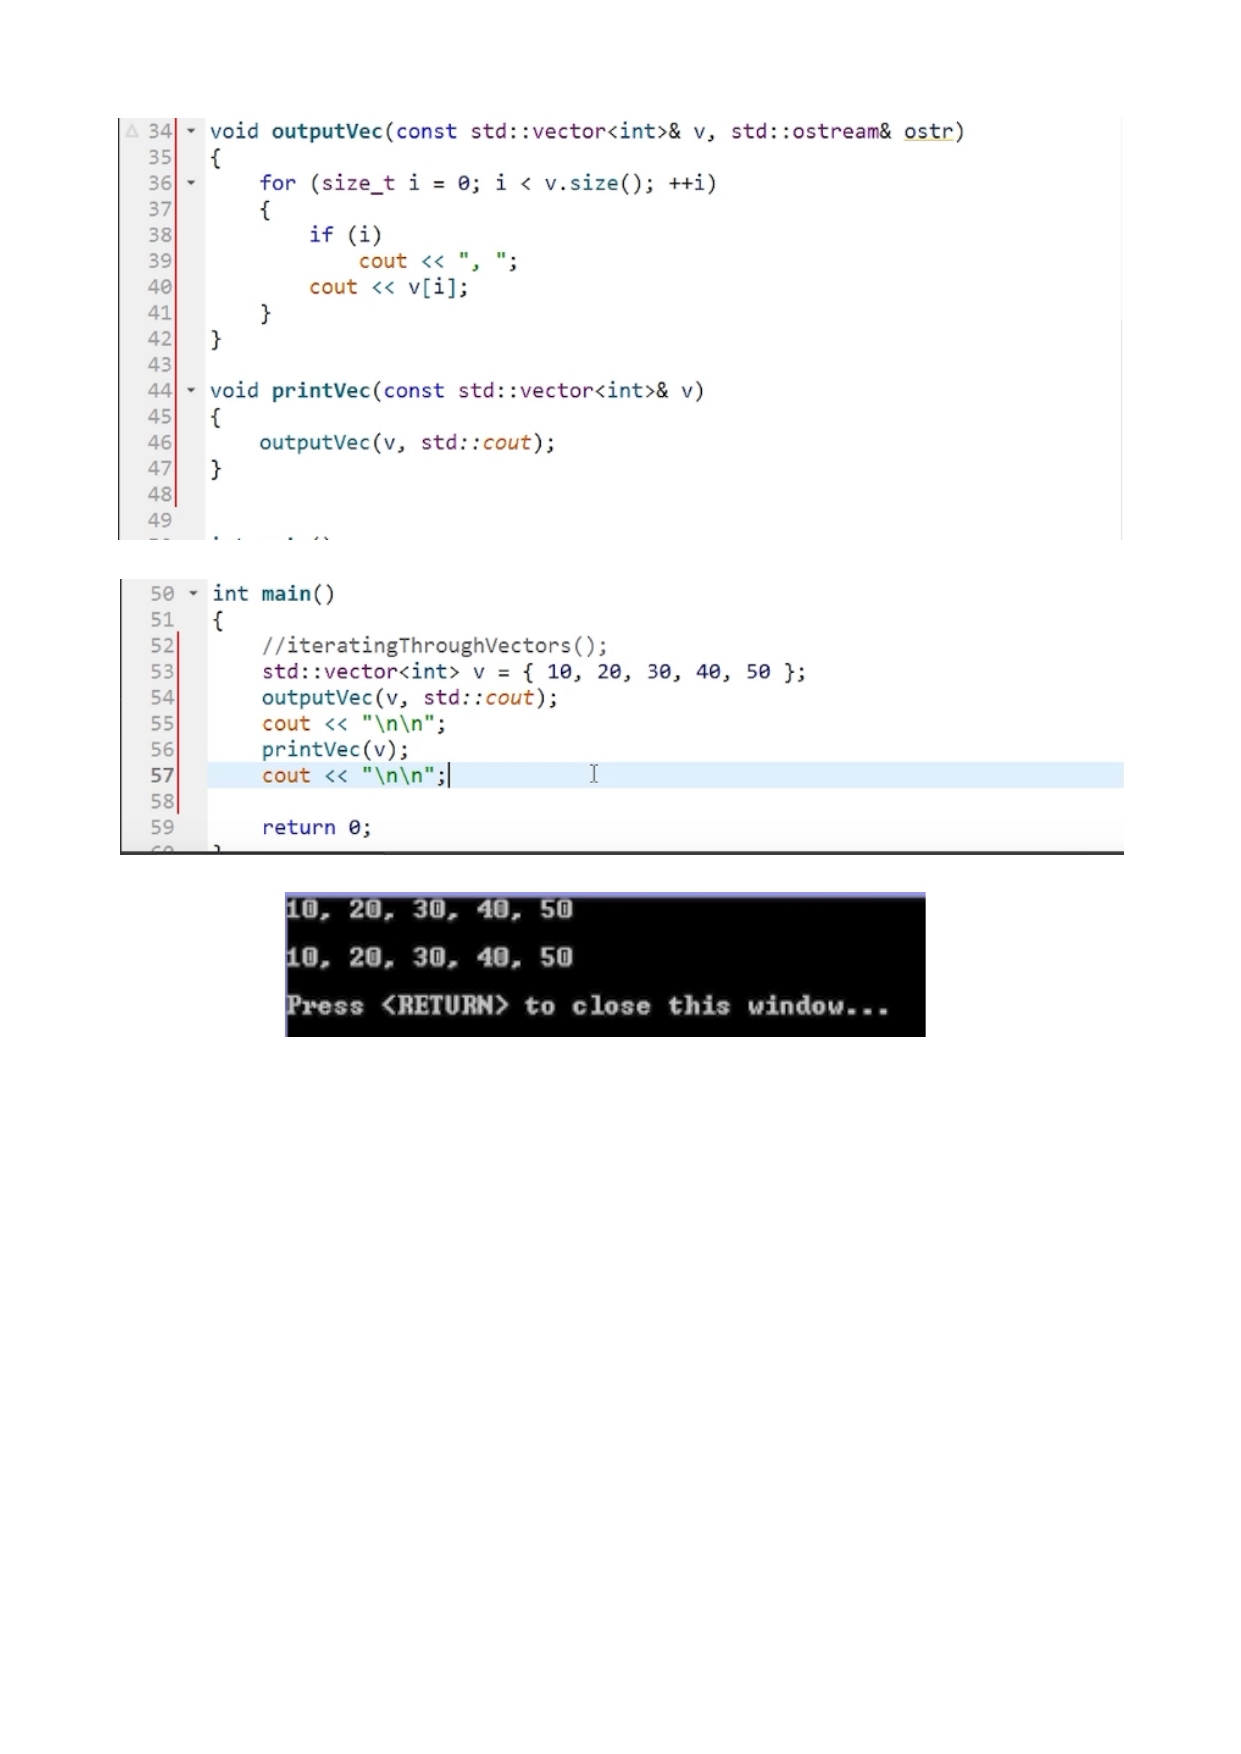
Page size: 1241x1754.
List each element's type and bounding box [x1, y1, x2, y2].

picture [284, 892, 926, 1037]
picture [120, 579, 1124, 855]
picture [118, 118, 1123, 540]
